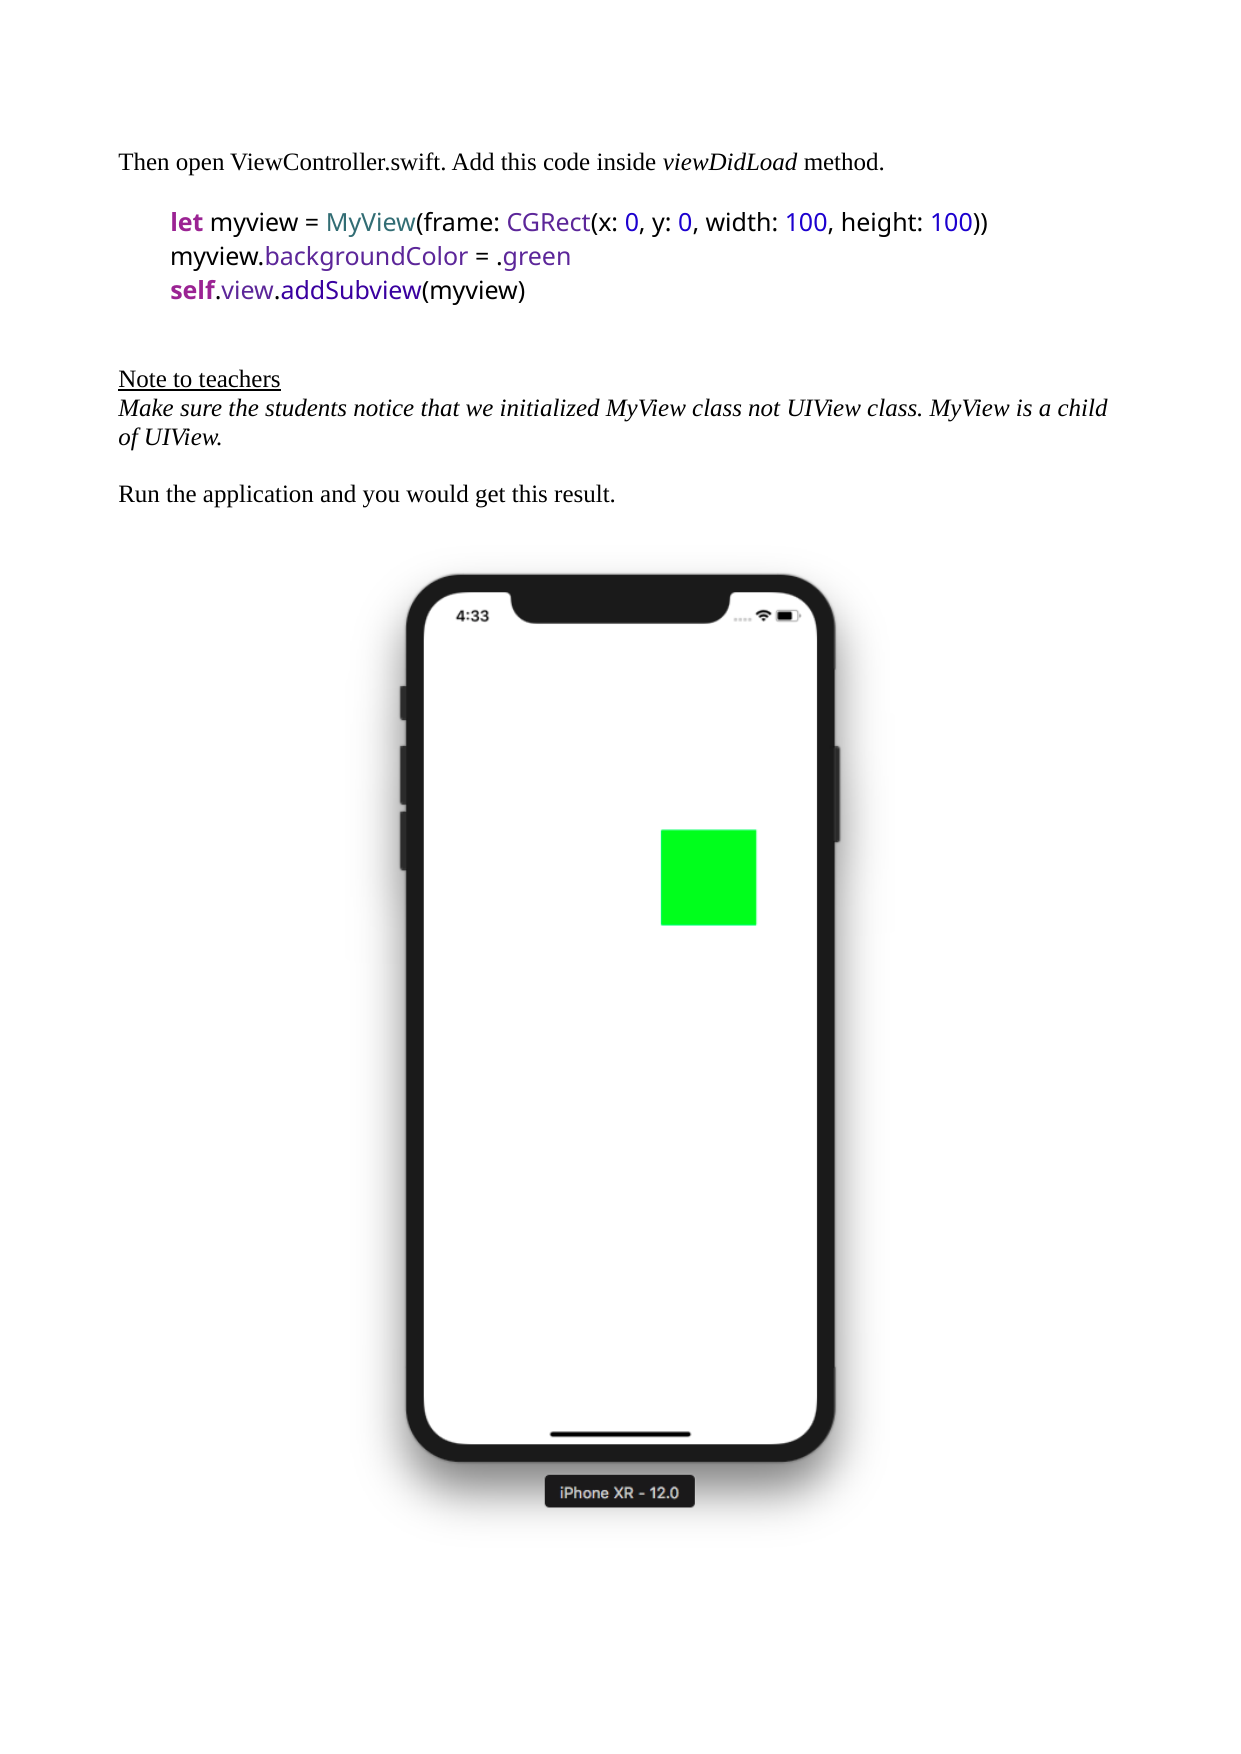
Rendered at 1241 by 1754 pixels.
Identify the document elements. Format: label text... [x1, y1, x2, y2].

text Note to teachers [118, 364, 1122, 393]
text let myview = MyView(frame: CGRect(x: 0, y: 0, width: 100, height: 100)) [118, 204, 1122, 238]
text self.view.addSubview(myview) [118, 272, 1122, 307]
text Run the application and you would get this result. [118, 479, 1122, 508]
picture [330, 536, 911, 1557]
text Make sure the students notice that we initialized MyView class not UIView class. MyView is a child of UIView. [118, 393, 1122, 450]
text Then open ViewController.swift. Add this code inside viewDidLoad method. [118, 147, 1122, 176]
text myview.backgroundColor = .green [118, 238, 1122, 272]
